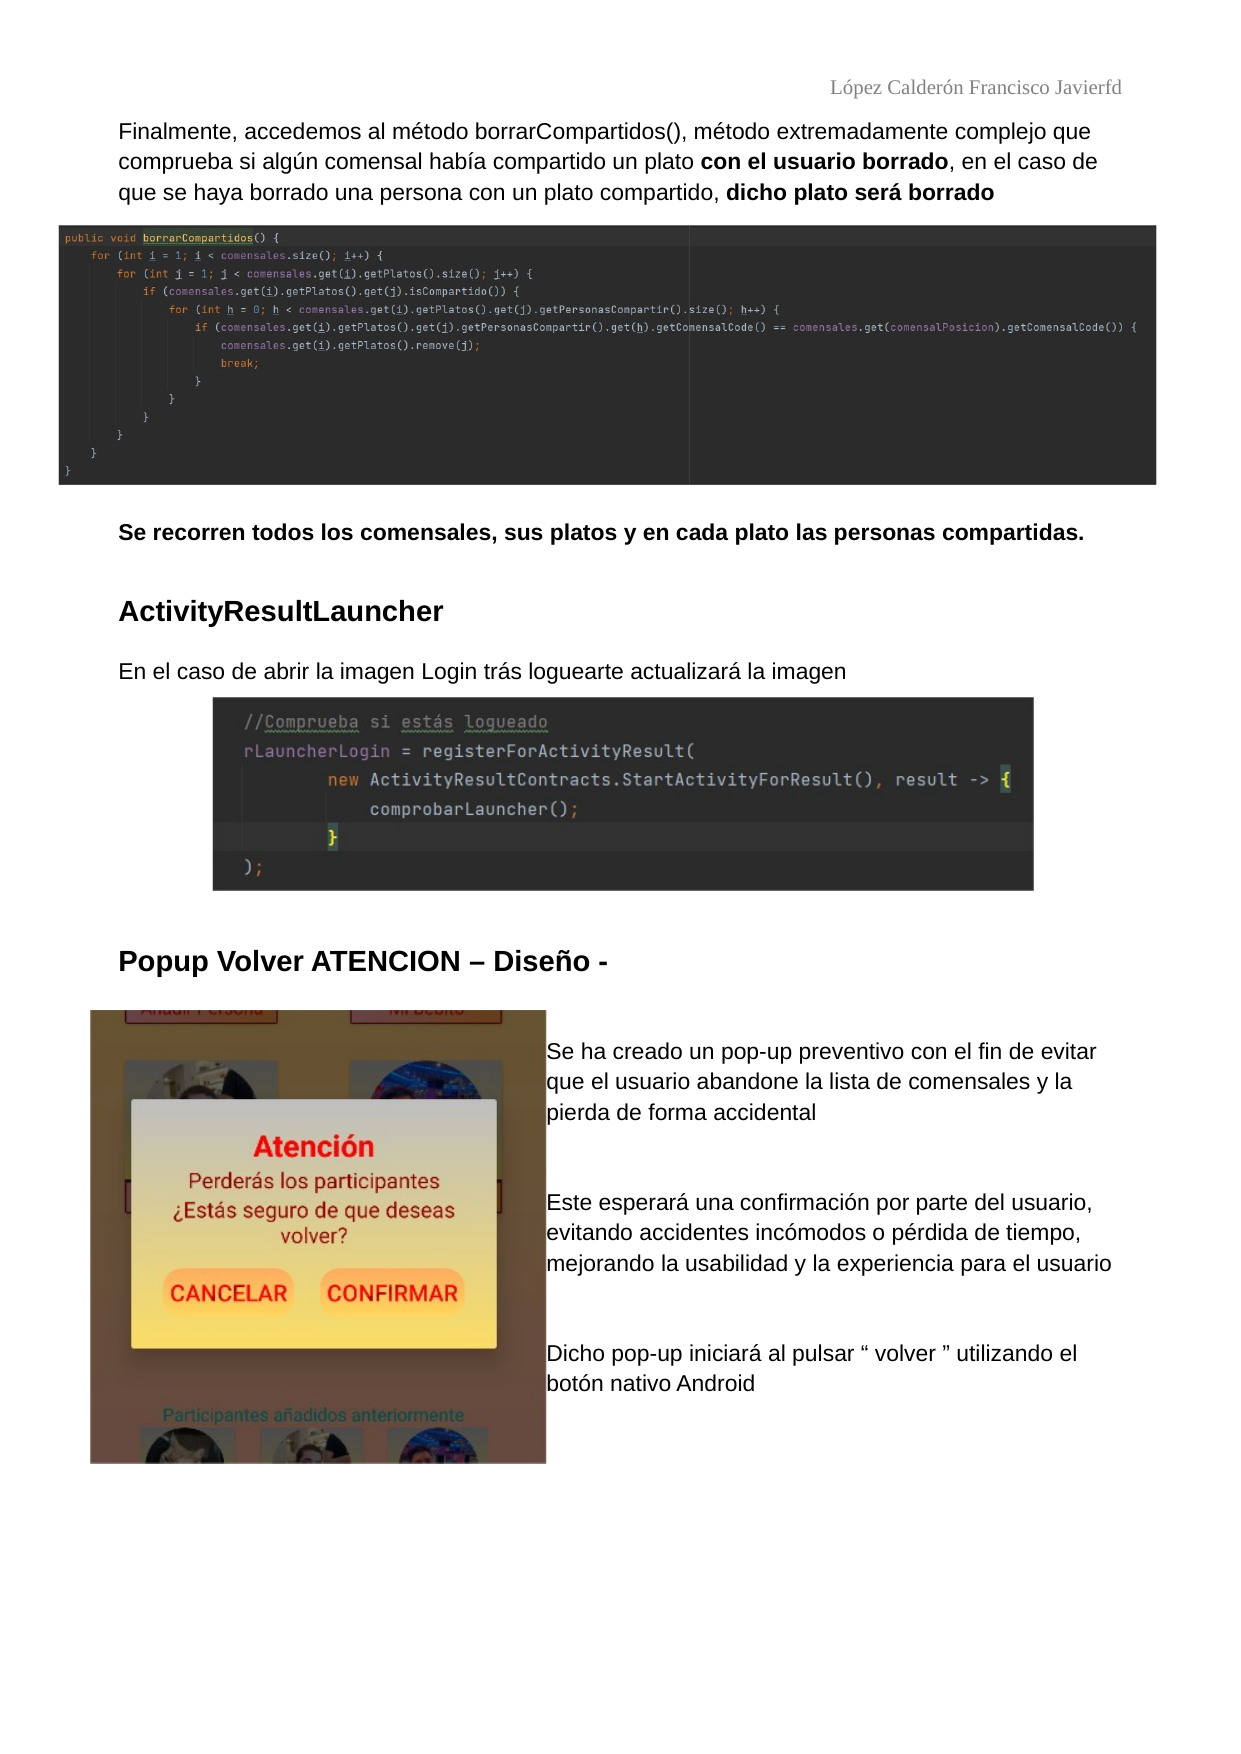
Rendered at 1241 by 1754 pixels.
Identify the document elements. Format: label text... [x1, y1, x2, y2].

picture [58, 225, 1157, 485]
text Se ha creado un pop-up preventivo con el fin de evitar que el usuario abandone la lista de comensales y la pierda de forma accidental [547, 1038, 1122, 1125]
subtitle Popup Volver ATENCION – Diseño - [118, 944, 1122, 978]
picture [212, 697, 1034, 891]
text En el caso de abrir la imagen Login trás loguearte actualizará la imagen [118, 658, 1122, 684]
text Este esperará una confirmación por parte del usuario, evitando accidentes incómodos o pérdida de tiempo, mejorando la usabilidad y la experiencia para el usuario [547, 1189, 1122, 1276]
subtitle ActivityResultLauncher [118, 594, 1122, 627]
text Se recorren todos los comensales, sus platos y en cada plato las personas compartidas. [118, 519, 1122, 545]
picture [90, 1010, 547, 1464]
text Dicho pop-up iniciará al pulsar “ volver ” utilizando el botón nativo Android [547, 1340, 1122, 1397]
text Finalmente, accedemos al método borrarCompartidos(), método extremadamente complejo que comprueba si algún comensal había compartido un plato con el usuario borrado, en el caso de que se haya borrado una persona con un plato compartido, dicho plato será borrado [118, 118, 1122, 205]
